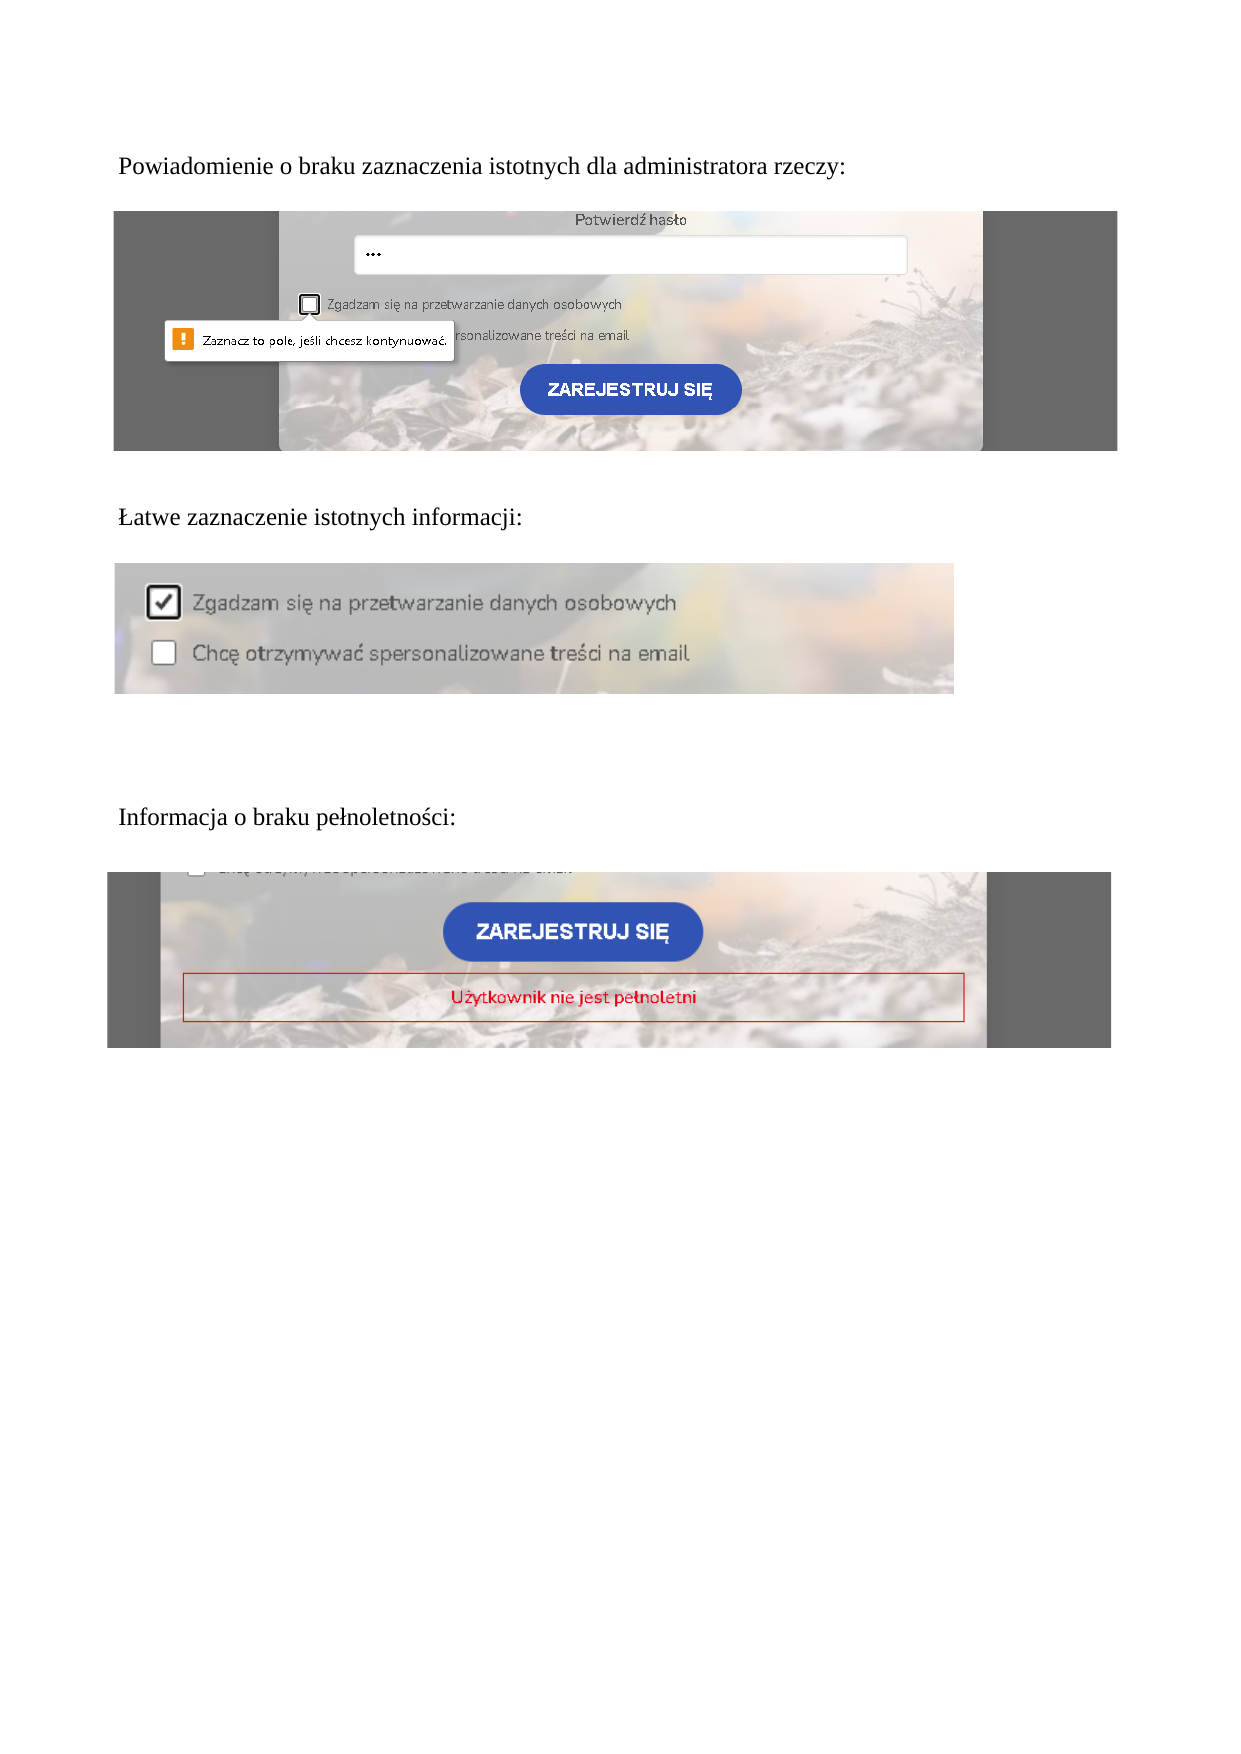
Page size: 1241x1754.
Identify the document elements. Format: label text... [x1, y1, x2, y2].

picture [113, 211, 1118, 451]
picture [114, 563, 954, 694]
text Powiadomienie o braku zaznaczenia istotnych dla administratora rzeczy: [118, 118, 1122, 180]
picture [107, 872, 1112, 1048]
text Łatwe zaznaczenie istotnych informacji: [118, 502, 1122, 531]
text Informacja o braku pełnoletności: [118, 802, 1122, 831]
